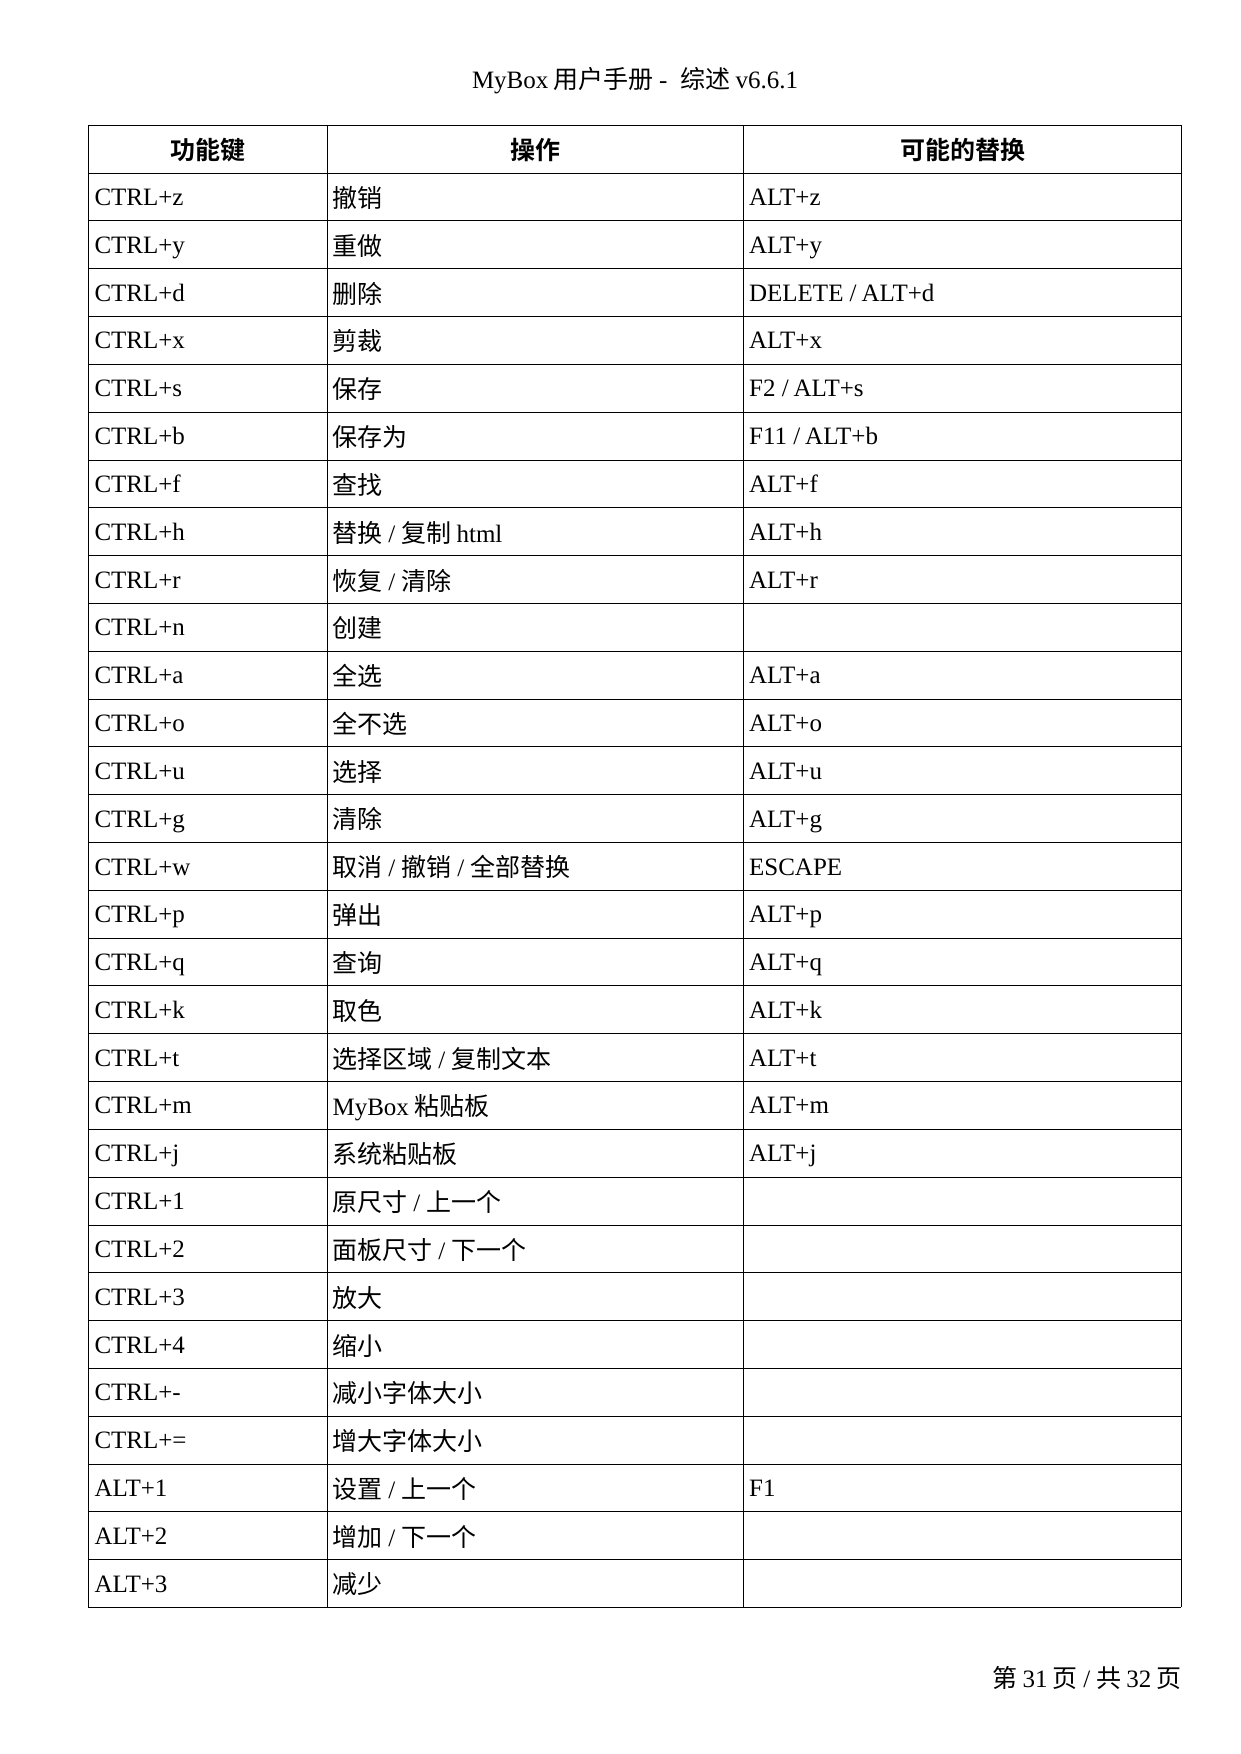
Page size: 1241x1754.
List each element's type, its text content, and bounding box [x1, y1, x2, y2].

table_cell [744, 1369, 1181, 1416]
table_cell 恢复 / 清除 [328, 556, 743, 603]
table_cell CTRL+h [89, 508, 327, 555]
table_cell ALT+q [744, 939, 1181, 985]
table_cell 全选 [328, 652, 743, 698]
table_cell [744, 1560, 1181, 1607]
table_cell 设置 / 上一个 [328, 1465, 743, 1511]
table_cell CTRL+b [89, 413, 327, 459]
table_cell CTRL+o [89, 700, 327, 746]
table_cell ALT+z [744, 174, 1181, 220]
table_cell ALT+x [744, 317, 1181, 364]
table_cell 保存为 [328, 413, 743, 459]
table_cell CTRL+a [89, 652, 327, 698]
table_cell 创建 [328, 604, 743, 651]
table_cell CTRL+d [89, 269, 327, 316]
table_cell [744, 604, 1181, 651]
table_cell 取消 / 撤销 / 全部替换 [328, 843, 743, 890]
table_cell 删除 [328, 269, 743, 316]
table_cell CTRL+3 [89, 1273, 327, 1320]
table_cell CTRL+4 [89, 1321, 327, 1368]
table_cell CTRL+y [89, 221, 327, 268]
table_cell 面板尺寸 / 下一个 [328, 1226, 743, 1272]
table_cell ALT+m [744, 1082, 1181, 1129]
table_cell CTRL+- [89, 1369, 327, 1416]
table_cell ALT+h [744, 508, 1181, 555]
table_cell CTRL+m [89, 1082, 327, 1129]
table_cell 选择区域 / 复制文本 [328, 1034, 743, 1081]
table_cell F11 / ALT+b [744, 413, 1181, 459]
table_cell ALT+k [744, 986, 1181, 1033]
table_cell CTRL+x [89, 317, 327, 364]
table_cell ALT+o [744, 700, 1181, 746]
table_cell [744, 1321, 1181, 1368]
table_cell CTRL+w [89, 843, 327, 890]
table_cell DELETE / ALT+d [744, 269, 1181, 316]
table_cell ALT+j [744, 1130, 1181, 1177]
table_cell CTRL+2 [89, 1226, 327, 1272]
table_cell ALT+t [744, 1034, 1181, 1081]
table_cell F1 [744, 1465, 1181, 1511]
table_cell ALT+r [744, 556, 1181, 603]
table_cell ESCAPE [744, 843, 1181, 890]
table_cell CTRL+s [89, 365, 327, 412]
table_cell CTRL+r [89, 556, 327, 603]
table_cell CTRL+1 [89, 1178, 327, 1224]
table_cell MyBox粘贴板 [328, 1082, 743, 1129]
table_cell 重做 [328, 221, 743, 268]
table_cell 取色 [328, 986, 743, 1033]
table_cell 清除 [328, 795, 743, 842]
table_header 可能的替换 [744, 126, 1181, 173]
table_cell [744, 1273, 1181, 1320]
table_cell ALT+3 [89, 1560, 327, 1607]
table_cell 减少 [328, 1560, 743, 1607]
table_cell CTRL+f [89, 461, 327, 507]
table_cell ALT+2 [89, 1512, 327, 1559]
table_cell 放大 [328, 1273, 743, 1320]
table_cell ALT+y [744, 221, 1181, 268]
table_header 操作 [328, 126, 743, 173]
table_cell 替换 / 复制html [328, 508, 743, 555]
table_cell 系统粘贴板 [328, 1130, 743, 1177]
table_cell CTRL+t [89, 1034, 327, 1081]
table_cell CTRL+q [89, 939, 327, 985]
table_cell 剪裁 [328, 317, 743, 364]
table_cell 原尺寸 / 上一个 [328, 1178, 743, 1224]
table_cell 减小字体大小 [328, 1369, 743, 1416]
table_cell F2 / ALT+s [744, 365, 1181, 412]
table_cell 弹出 [328, 891, 743, 938]
table_cell CTRL+k [89, 986, 327, 1033]
table_cell 保存 [328, 365, 743, 412]
table_cell 全不选 [328, 700, 743, 746]
table_cell [744, 1226, 1181, 1272]
table_cell CTRL+= [89, 1417, 327, 1463]
table_cell [744, 1417, 1181, 1463]
table_cell ALT+f [744, 461, 1181, 507]
table_cell CTRL+g [89, 795, 327, 842]
table_cell 选择 [328, 747, 743, 794]
table_cell 增加 / 下一个 [328, 1512, 743, 1559]
table_cell [744, 1178, 1181, 1224]
table_cell CTRL+u [89, 747, 327, 794]
table_cell ALT+1 [89, 1465, 327, 1511]
table_cell ALT+u [744, 747, 1181, 794]
table_cell 查询 [328, 939, 743, 985]
table_cell ALT+g [744, 795, 1181, 842]
table_header 功能键 [89, 126, 327, 173]
table_cell CTRL+p [89, 891, 327, 938]
table_cell CTRL+j [89, 1130, 327, 1177]
table_cell ALT+a [744, 652, 1181, 698]
table_cell [744, 1512, 1181, 1559]
table_cell 撤销 [328, 174, 743, 220]
table_cell ALT+p [744, 891, 1181, 938]
table_cell CTRL+z [89, 174, 327, 220]
table_cell 增大字体大小 [328, 1417, 743, 1463]
table_cell 缩小 [328, 1321, 743, 1368]
table_cell CTRL+n [89, 604, 327, 651]
table_cell 查找 [328, 461, 743, 507]
